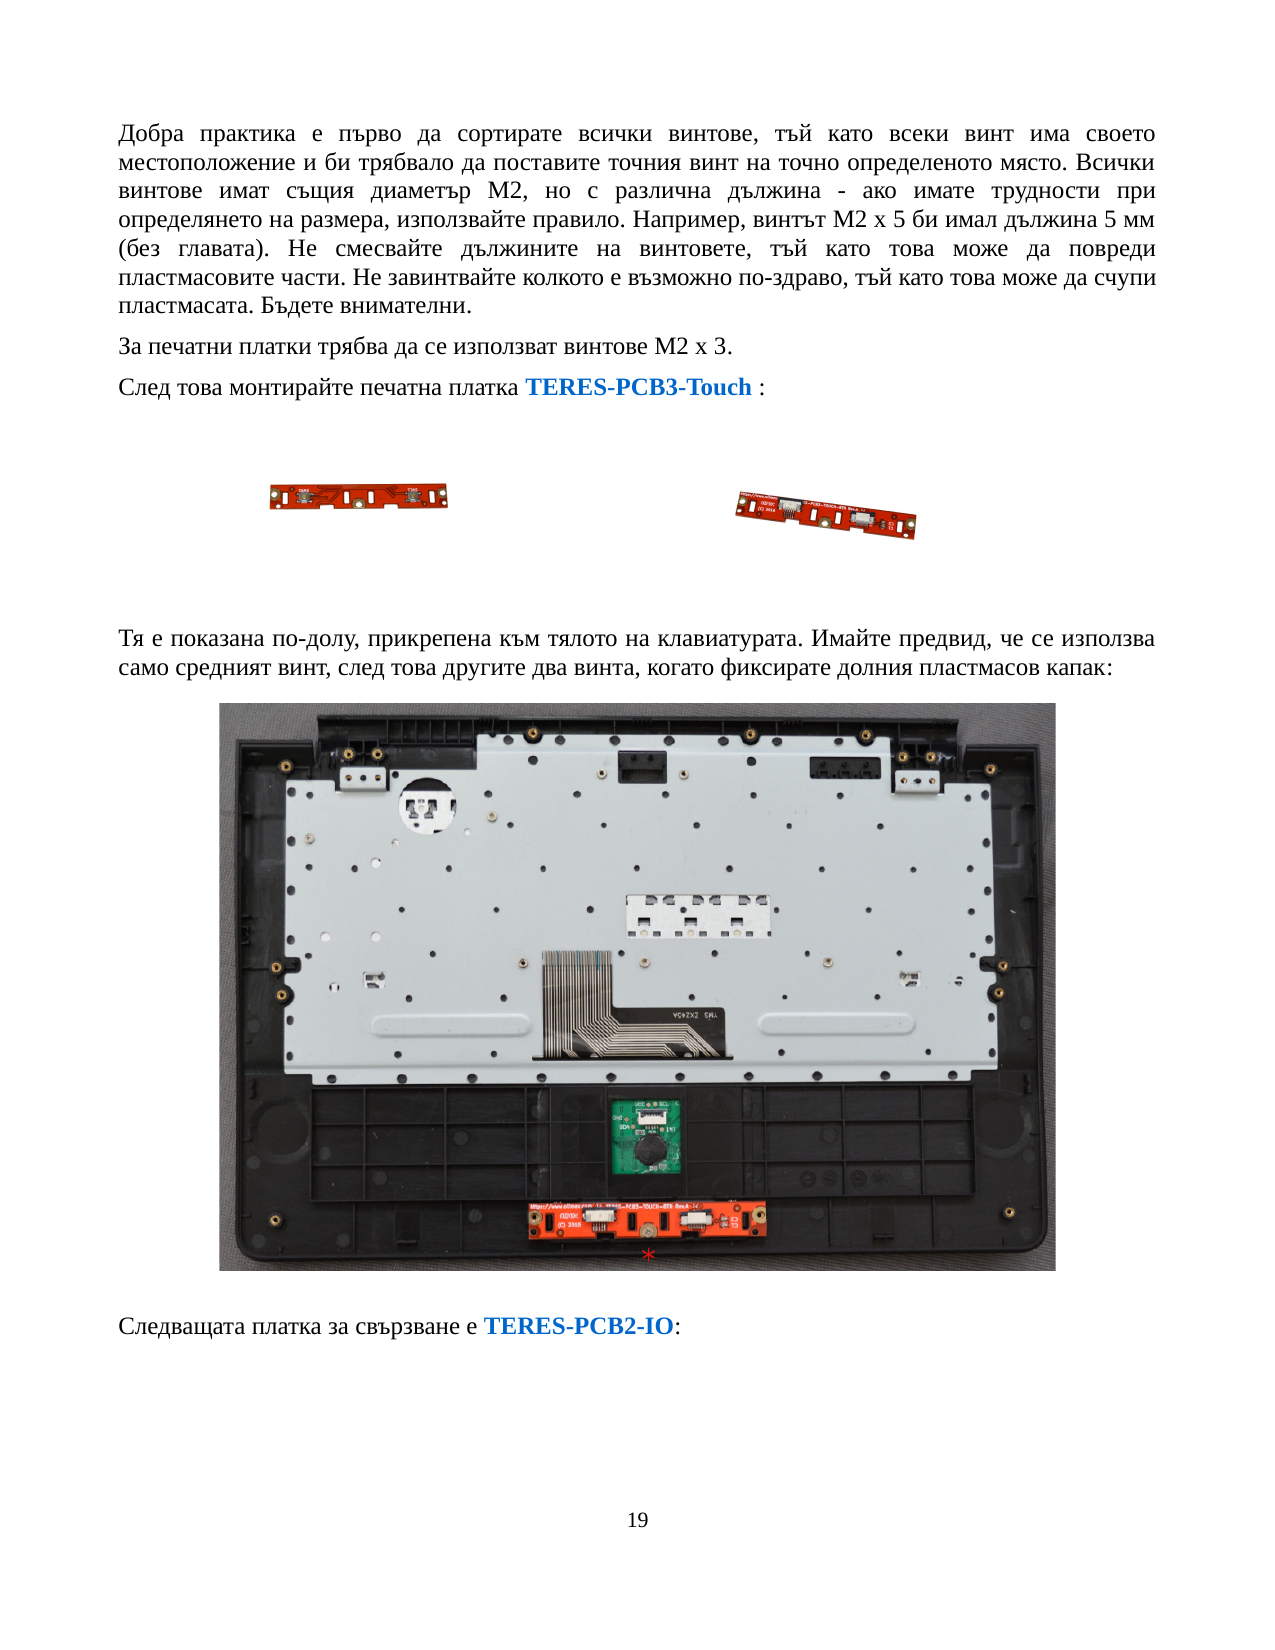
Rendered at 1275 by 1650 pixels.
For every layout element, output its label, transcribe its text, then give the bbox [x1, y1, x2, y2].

text Следващата платка за свързване е TERES-PCB2-IO: [118, 1311, 1157, 1340]
picture [219, 703, 1056, 1271]
picture [690, 448, 961, 583]
text За печатни платки трябва да се използват винтове M2 x 3. [118, 331, 1157, 360]
text Тя е показана по-долу, прикрепена към тялото на клавиатурата. Имайте предвид, че се използва само средният винт, след това другите два винта, когато фиксирате долния пластмасов капак: [118, 623, 1157, 681]
text След това монтирайте печатна платка TERES-PCB3-Touch : [118, 372, 1157, 400]
picture [223, 429, 494, 564]
text Добра практика е първо да сортирате всички винтове, тъй като всеки винт има своето местоположение и би трябвало да поставите точния винт на точно определеното място. Всички винтове имат същия диаметър M2, но с различна дължина - ако имате трудности при определянето на размера, използвайте правило. Например, винтът M2 x 5 би имал дължина 5 мм (без главата). Не смесвайте дължините на винтовете, тъй като това може да повреди пластмасовите части. Не завинтвайте колкото е възможно по-здраво, тъй като това може да счупи пластмасата. Бъдете внимателни. [118, 118, 1157, 319]
